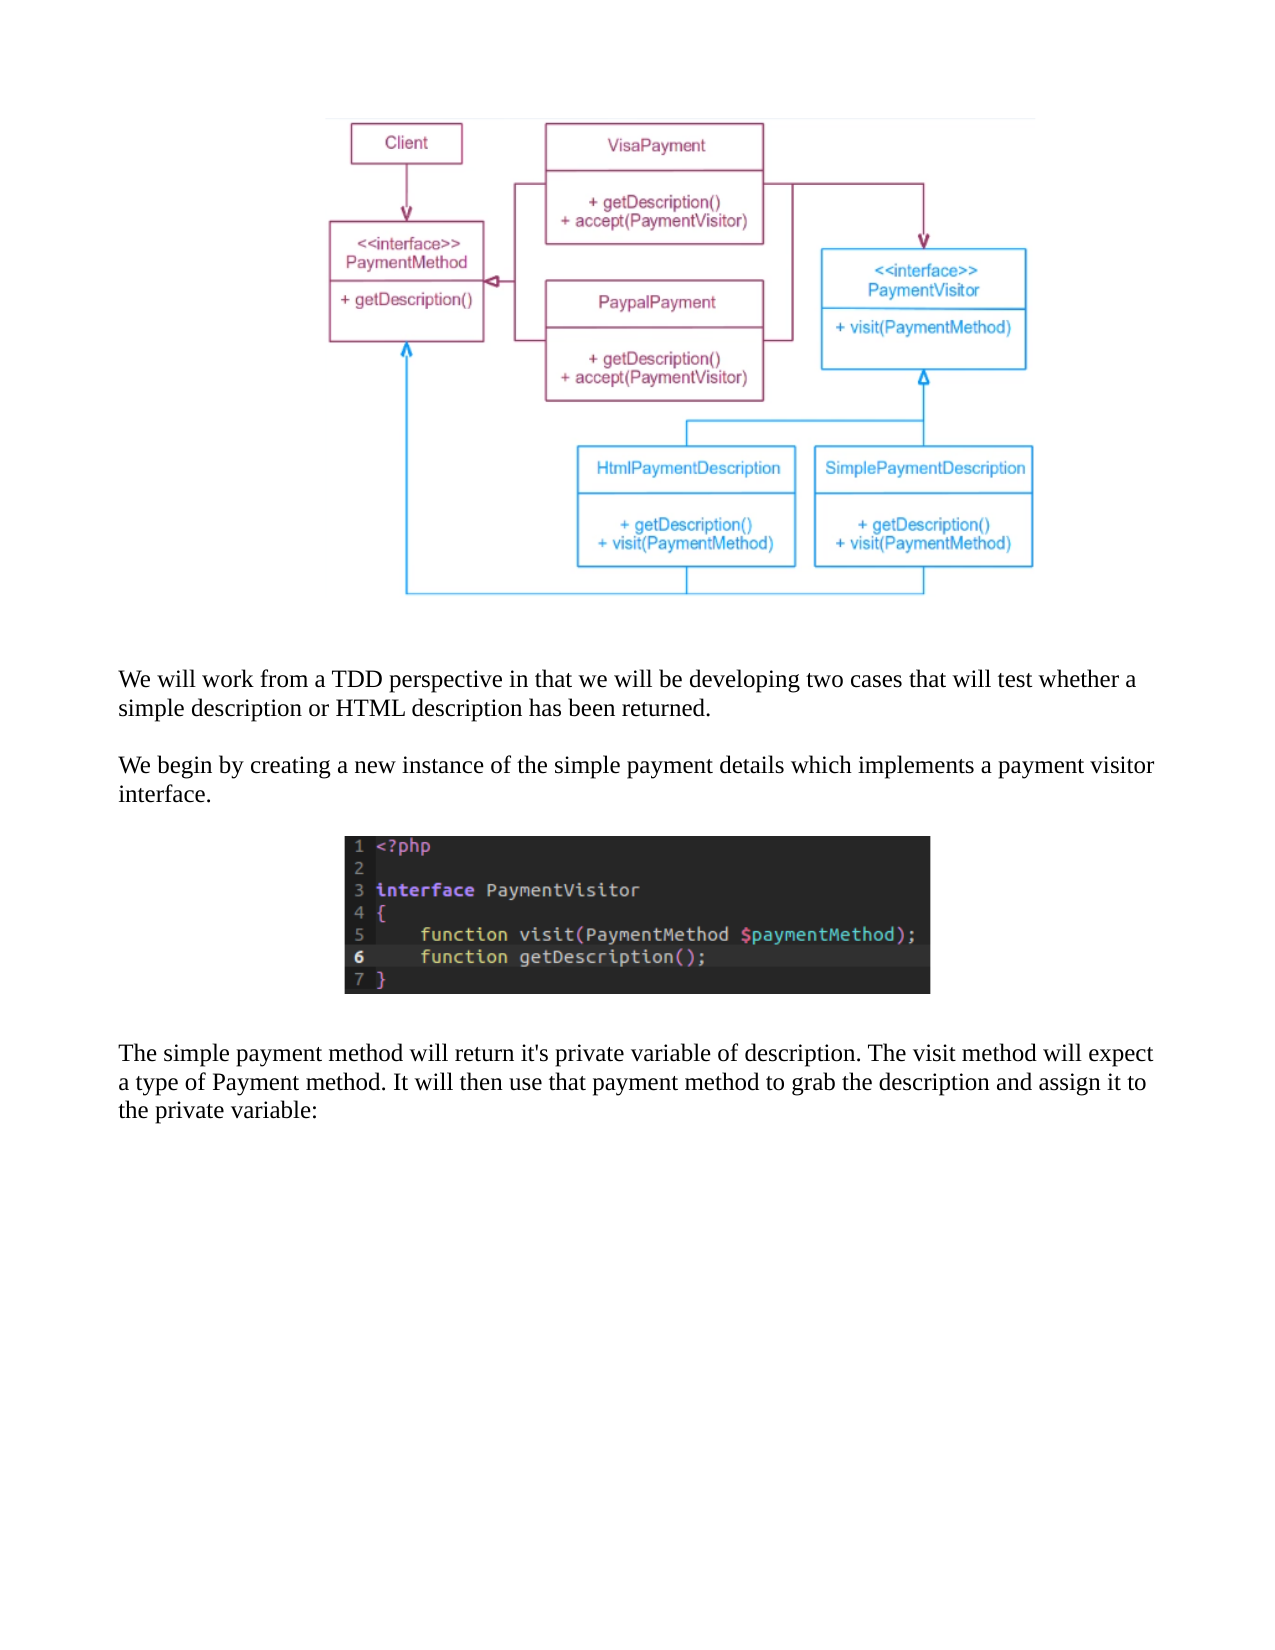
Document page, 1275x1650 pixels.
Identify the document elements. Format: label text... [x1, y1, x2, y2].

text We will work from a TDD perspective in that we will be developing two cases that will test whether a simple description or HTML description has been returned. [118, 664, 1157, 722]
text The simple payment method will return it's private variable of description. The visit method will expect a type of Payment method. It will then use that payment method to grab the description and assign it to the private variable: [118, 1038, 1157, 1124]
picture [325, 118, 1036, 598]
text We begin by creating a new instance of the simple payment details which implements a payment visitor interface. [118, 751, 1157, 808]
picture [344, 836, 931, 994]
